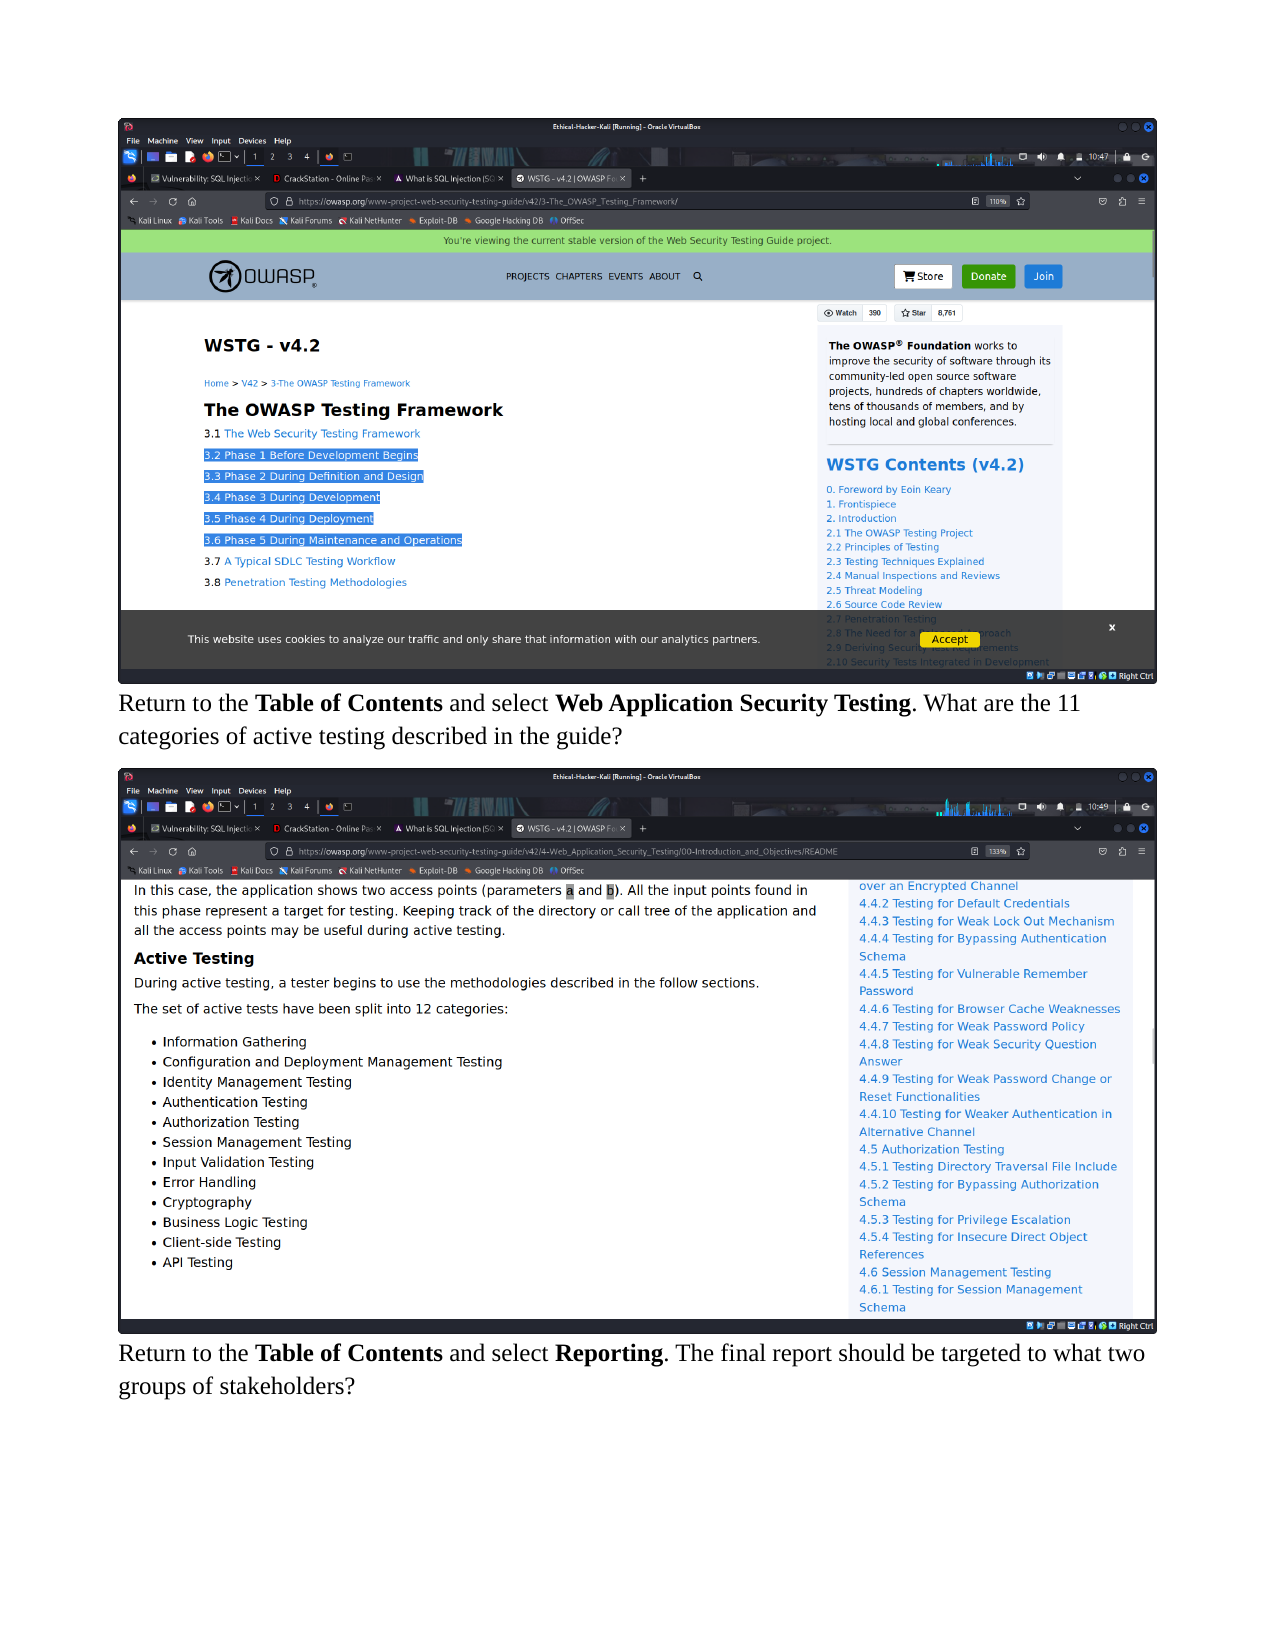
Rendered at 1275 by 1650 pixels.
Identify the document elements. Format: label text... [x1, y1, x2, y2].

text Return to the Table of Contents and select Reporting. The final report should be targeted to what two groups of stakeholders? [118, 1334, 1157, 1400]
text Return to the Table of Contents and select Web Application Security Testing. What are the 11 categories of active testing described in the guide? [118, 684, 1157, 749]
picture [118, 768, 1157, 1334]
picture [118, 118, 1157, 684]
